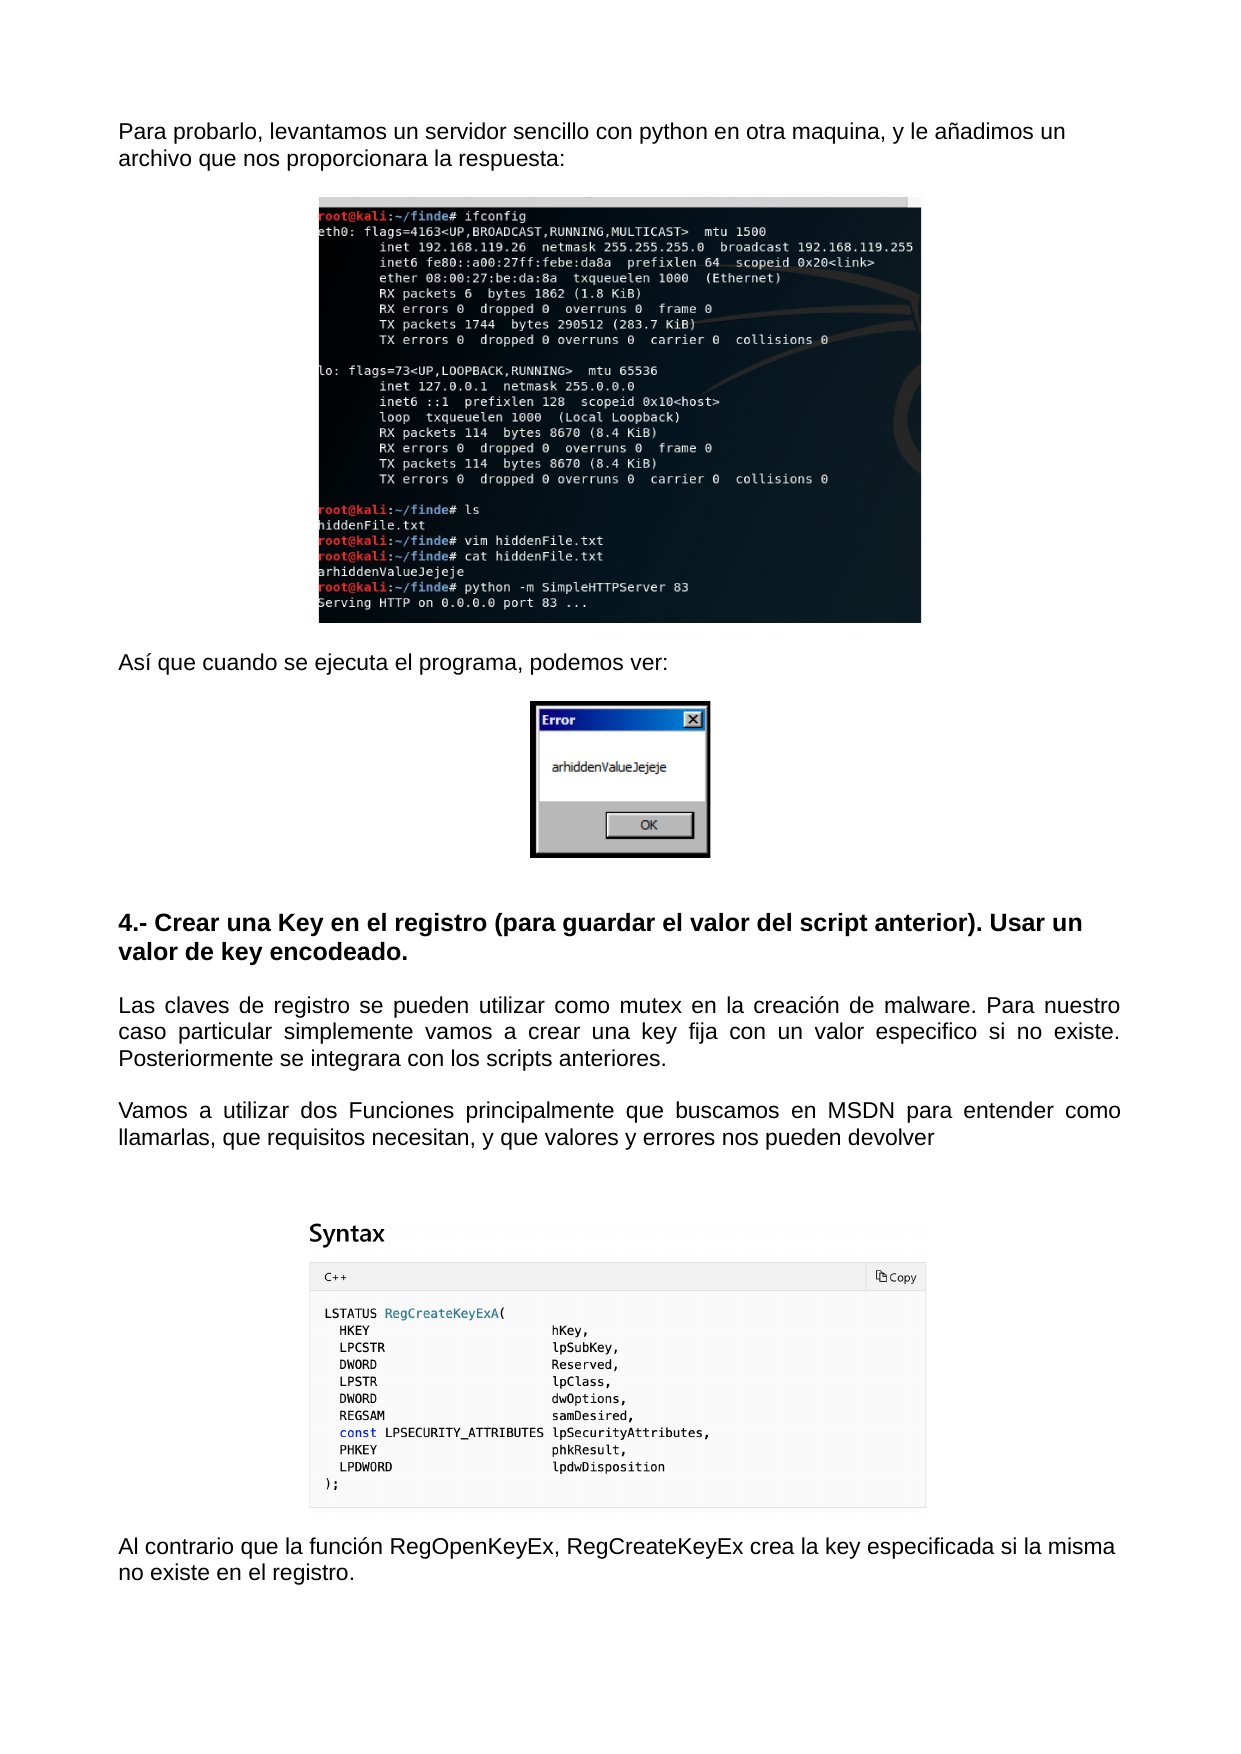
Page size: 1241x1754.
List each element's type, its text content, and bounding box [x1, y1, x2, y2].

picture [305, 1218, 935, 1533]
text Al contrario que la función RegOpenKeyEx, RegCreateKeyEx crea la key especificada si la misma no existe en el registro. [118, 1203, 1122, 1586]
text 4.- Crear una Key en el registro (para guardar el valor del script anterior). Usar un valor de key encodeado. [118, 908, 1122, 966]
picture [530, 701, 711, 858]
text Para probarlo, levantamos un servidor sencillo con python en otra maquina, y le añadimos un archivo que nos proporcionara la respuesta: [118, 118, 1122, 171]
text Así que cuando se ejecuta el programa, podemos ver: [118, 649, 1122, 676]
text Vamos a utilizar dos Funciones principalmente que buscamos en MSDN para entender como llamarlas, que requisitos necesitan, y que valores y errores nos pueden devolver [118, 1097, 1122, 1150]
text Las claves de registro se pueden utilizar como mutex en la creación de malware. Para nuestro caso particular simplemente vamos a crear una key fija con un valor especifico si no existe. Posteriormente se integrara con los scripts anteriores. [118, 992, 1122, 1071]
picture [318, 197, 922, 623]
